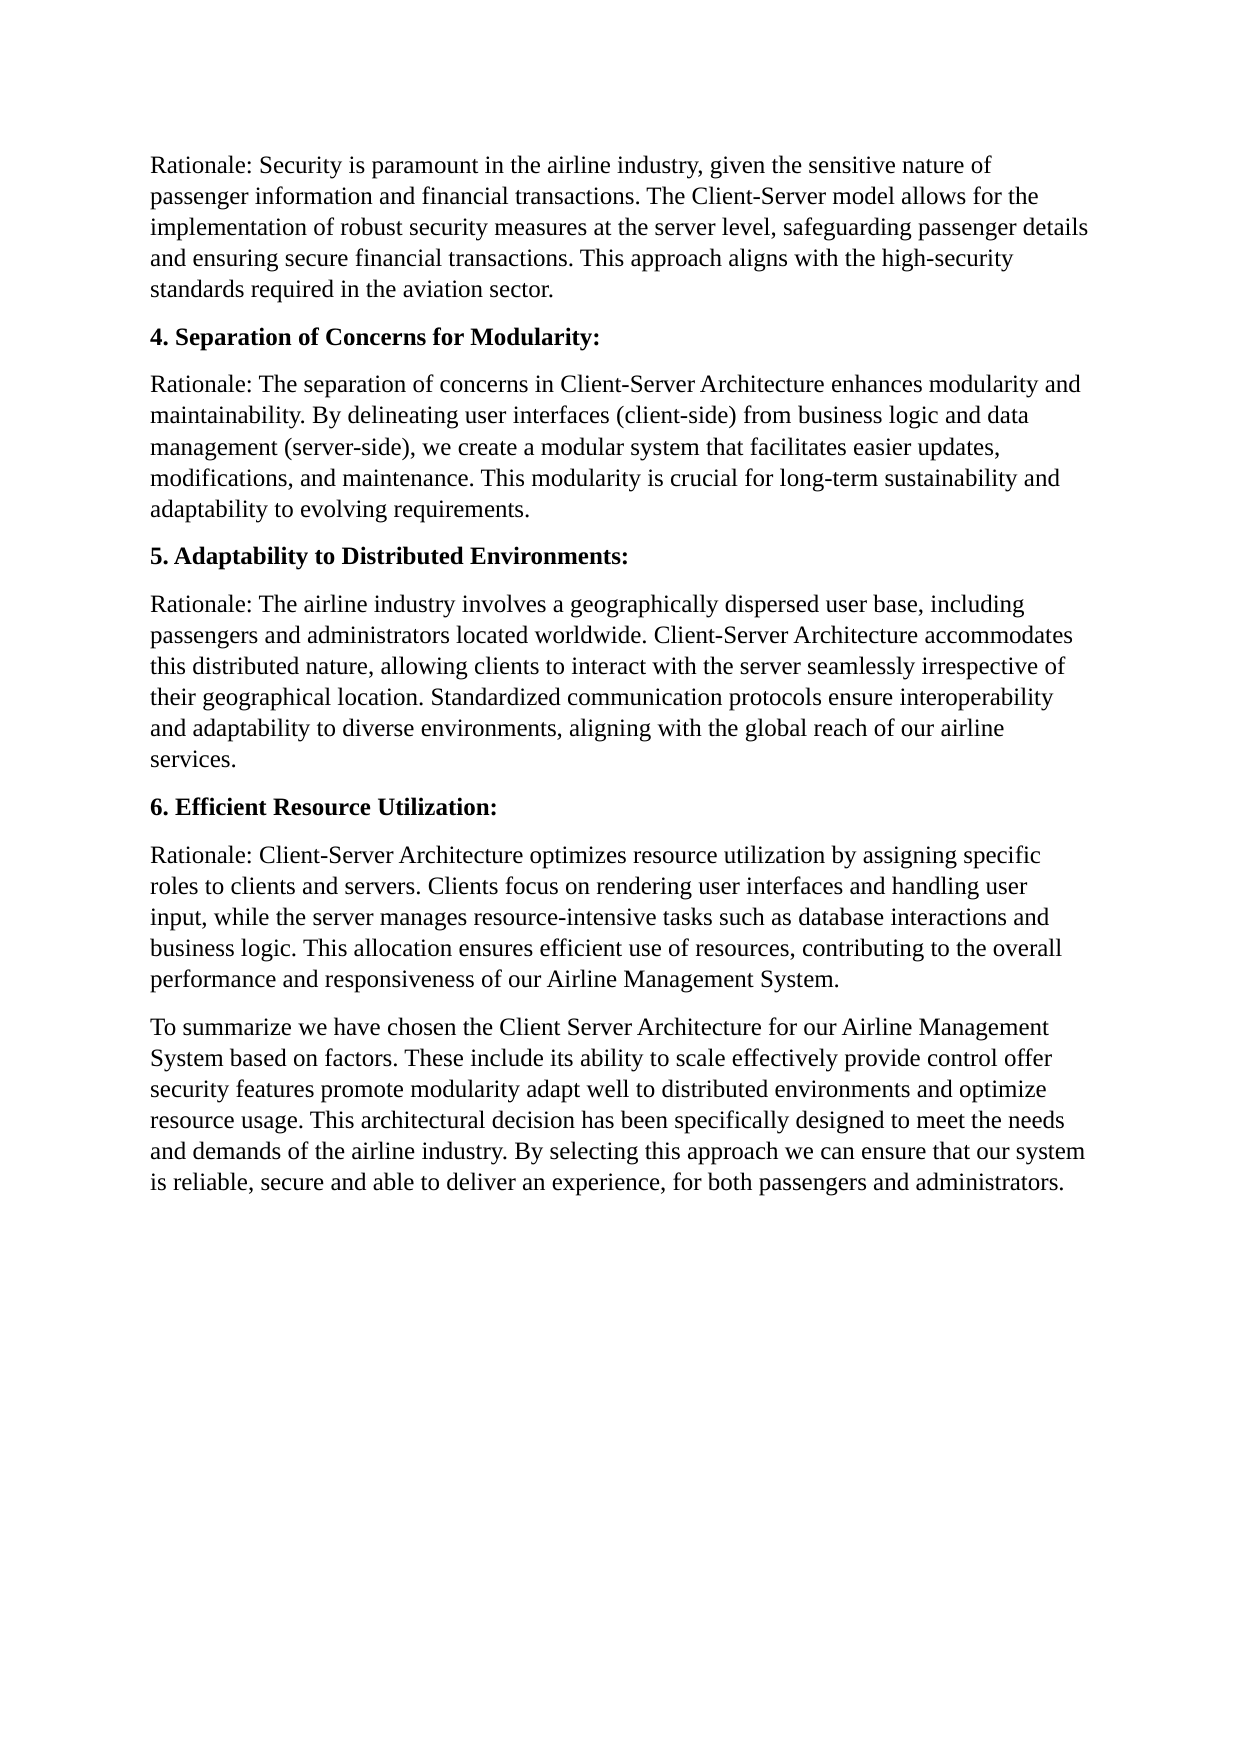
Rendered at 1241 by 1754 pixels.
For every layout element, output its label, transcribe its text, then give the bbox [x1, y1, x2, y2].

text 5. Adaptability to Distributed Environments: [150, 541, 1090, 570]
text Rationale: Security is paramount in the airline industry, given the sensitive nature of passenger information and financial transactions. The Client-Server model allows for the implementation of robust security measures at the server level, safeguarding passenger details and ensuring secure financial transactions. This approach aligns with the high-security standards required in the aviation sector. [150, 150, 1090, 303]
text To summarize we have chosen the Client Server Architecture for our Airline Management System based on factors. These include its ability to scale effectively provide control offer security features promote modularity adapt well to distributed environments and optimize resource usage. This architectural decision has been specifically designed to meet the needs and demands of the airline industry. By selecting this approach we can ensure that our system is reliable, secure and able to deliver an experience, for both passengers and administrators. [150, 1012, 1090, 1196]
text 6. Efficient Resource Utilization: [150, 792, 1090, 821]
text Rationale: The airline industry involves a geographically dispersed user base, including passengers and administrators located worldwide. Client-Server Architecture accommodates this distributed nature, allowing clients to interact with the server seamlessly irrespective of their geographical location. Standardized communication protocols ensure interoperability and adaptability to diverse environments, aligning with the global reach of our airline services. [150, 589, 1090, 773]
text Rationale: The separation of concerns in Client-Server Architecture enhances modularity and maintainability. By delineating user interfaces (client-side) from business logic and data management (server-side), we create a modular system that facilitates easier updates, modifications, and maintenance. This modularity is crucial for long-term sustainability and adaptability to evolving requirements. [150, 369, 1090, 522]
text Rationale: Client-Server Architecture optimizes resource utilization by assigning specific roles to clients and servers. Clients focus on rendering user interfaces and handling user input, while the server manages resource-intensive tasks such as database interactions and business logic. This allocation ensures efficient use of resources, contributing to the overall performance and responsiveness of our Airline Management System. [150, 840, 1090, 993]
text 4. Separation of Concerns for Modularity: [150, 322, 1090, 351]
